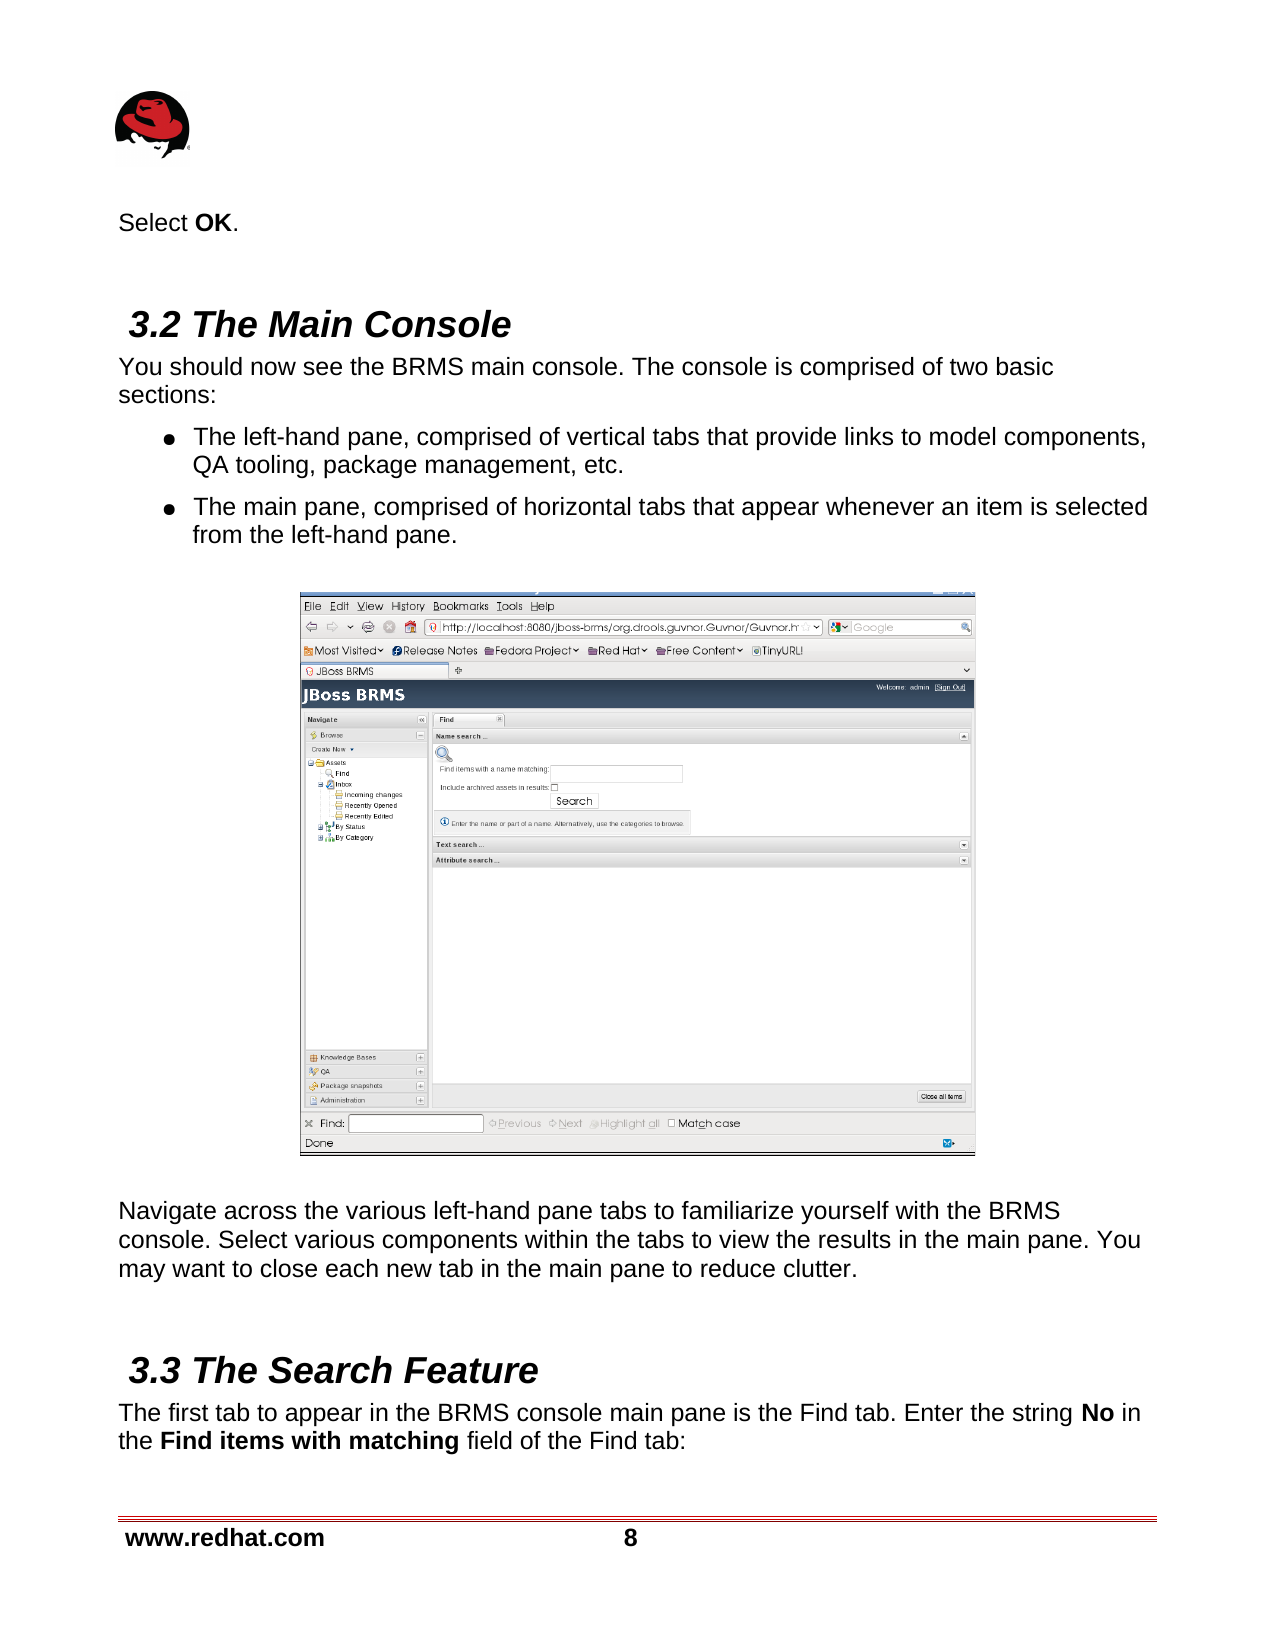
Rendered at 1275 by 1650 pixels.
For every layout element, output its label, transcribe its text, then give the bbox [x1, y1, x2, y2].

list The main pane, comprised of horizontal tabs that appear whenever an item is selected from the left-hand pane. [162, 492, 1157, 549]
text Select OK. [118, 208, 1157, 237]
picture [300, 592, 976, 1156]
list The left-hand pane, comprised of vertical tabs that provide links to model components, QA tooling, package management, etc. [162, 422, 1157, 479]
text You should now see the BRMS main console. The console is comprised of two basic sections: [118, 352, 1157, 409]
text The first tab to appear in the BRMS console main pane is the Find tab. Enter the string No in the Find items with matching field of the Find tab: [118, 1397, 1157, 1455]
subtitle The Main Console [118, 303, 1157, 346]
subtitle The Search Feature [118, 1348, 1157, 1391]
picture [115, 91, 190, 167]
text Navigate across the various left-hand pane tabs to familiarize yourself with the BRMS console. Select various components within the tabs to view the results in the main pane. You may want to close each new tab in the main pane to reduce clutter. [118, 1196, 1157, 1283]
